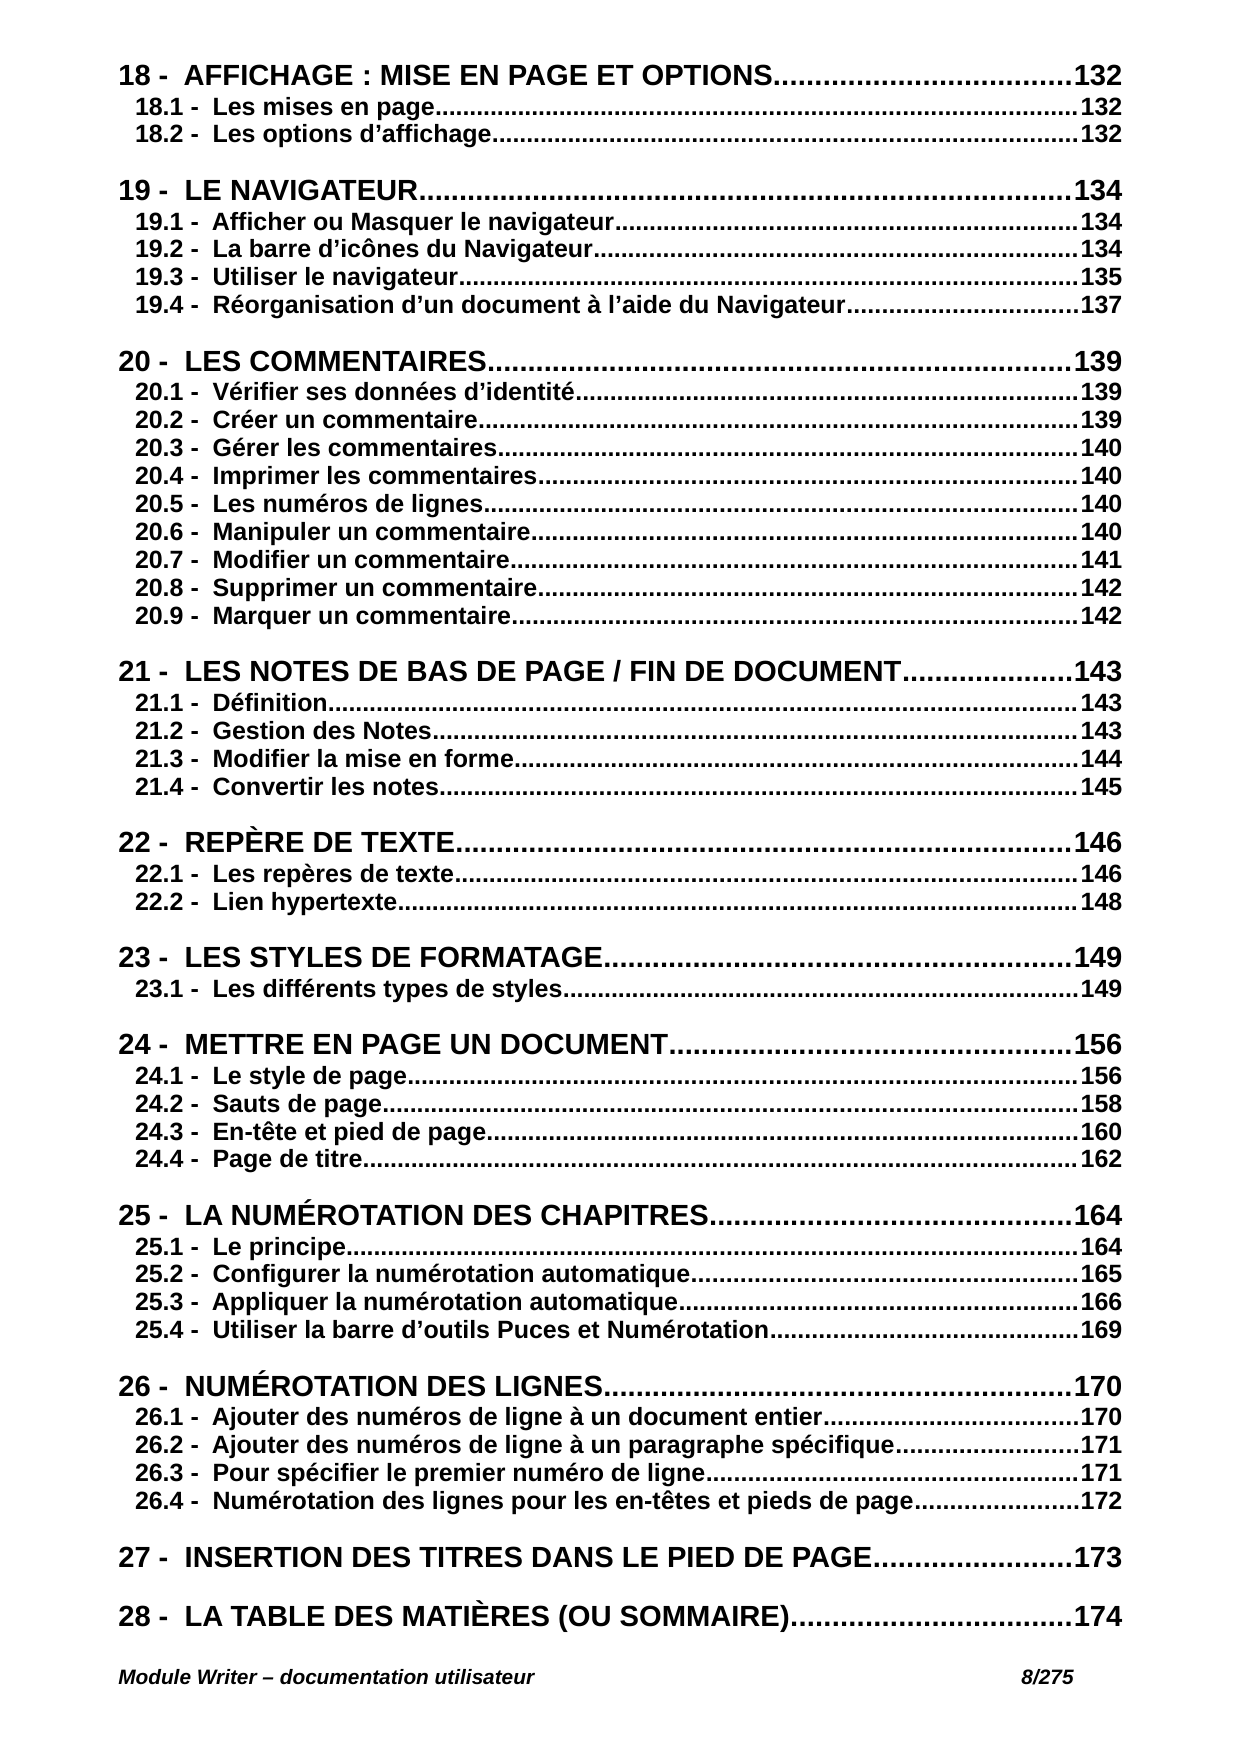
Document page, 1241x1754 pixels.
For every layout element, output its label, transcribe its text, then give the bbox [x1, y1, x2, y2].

text 24.4 - Page de titre 162 [135, 1145, 1122, 1173]
text 24 - Mettre en page un document 156 [118, 1028, 1122, 1061]
text 19.4 - Réorganisation d’un document à l’aide du Navigateur 137 [135, 291, 1122, 319]
text 26.1 - Ajouter des numéros de ligne à un document entier 170 [135, 1403, 1122, 1431]
text 20.7 - Modifier un commentaire 141 [135, 546, 1122, 573]
text 22.2 - Lien hypertexte 148 [135, 887, 1122, 915]
text 24.3 - En-tête et pied de page 160 [135, 1117, 1122, 1145]
text 19 - Le navigateur 134 [118, 174, 1122, 207]
text 21.3 - Modifier la mise en forme 144 [135, 744, 1122, 772]
text 21.4 - Convertir les notes 145 [135, 772, 1122, 800]
text 22 - Repère de texte 146 [118, 826, 1122, 859]
text 20 - Les commentaires 139 [118, 345, 1122, 377]
text 24.2 - Sauts de page 158 [135, 1089, 1122, 1117]
text 26 - Numérotation des lignes 170 [118, 1370, 1122, 1402]
text 18.2 - Les options d’affichage 132 [135, 120, 1122, 148]
text 25 - La numérotation des chapitres 164 [118, 1199, 1122, 1232]
text 28 - la table des matières (ou sommaire) 174 [118, 1600, 1122, 1632]
text 20.8 - Supprimer un commentaire 142 [135, 573, 1122, 601]
text 20.1 - Vérifier ses données d’identité 139 [135, 378, 1122, 406]
text 26.4 - Numérotation des lignes pour les en-têtes et pieds de page 172 [135, 1487, 1122, 1515]
text 18.1 - Les mises en page 132 [135, 92, 1122, 120]
text 23 - Les Styles de formatage 149 [118, 941, 1122, 974]
text 24.1 - Le style de page 156 [135, 1061, 1122, 1089]
text 20.9 - Marquer un commentaire 142 [135, 601, 1122, 629]
text 22.1 - Les repères de texte 146 [135, 859, 1122, 887]
text 19.1 - Afficher ou Masquer le navigateur 134 [135, 207, 1122, 235]
text 20.4 - Imprimer les commentaires 140 [135, 462, 1122, 490]
text 25.4 - Utiliser la barre d’outils Puces et Numérotation 169 [135, 1316, 1122, 1344]
text 20.5 - Les numéros de lignes 140 [135, 490, 1122, 518]
text 21.2 - Gestion des Notes 143 [135, 716, 1122, 744]
text 26.3 - Pour spécifier le premier numéro de ligne 171 [135, 1459, 1122, 1487]
text 20.2 - Créer un commentaire 139 [135, 406, 1122, 434]
text 19.3 - Utiliser le navigateur 135 [135, 263, 1122, 291]
text 23.1 - Les différents types de styles 149 [135, 974, 1122, 1002]
text 27 - Insertion des titres dans le pied de page 173 [118, 1541, 1122, 1573]
text 21.1 - Définition 143 [135, 688, 1122, 716]
text 25.2 - Configurer la numérotation automatique 165 [135, 1260, 1122, 1288]
text 20.3 - Gérer les commentaires 140 [135, 434, 1122, 462]
text 26.2 - Ajouter des numéros de ligne à un paragraphe spécifique 171 [135, 1431, 1122, 1459]
text 21 - Les notes de bas de page / fin de document 143 [118, 655, 1122, 688]
text 25.3 - Appliquer la numérotation automatique 166 [135, 1288, 1122, 1316]
text 20.6 - Manipuler un commentaire 140 [135, 518, 1122, 546]
text 25.1 - Le principe 164 [135, 1232, 1122, 1260]
text 19.2 - La barre d’icônes du Navigateur 134 [135, 235, 1122, 263]
text 18 - Affichage : mise en page et options 132 [118, 59, 1122, 92]
